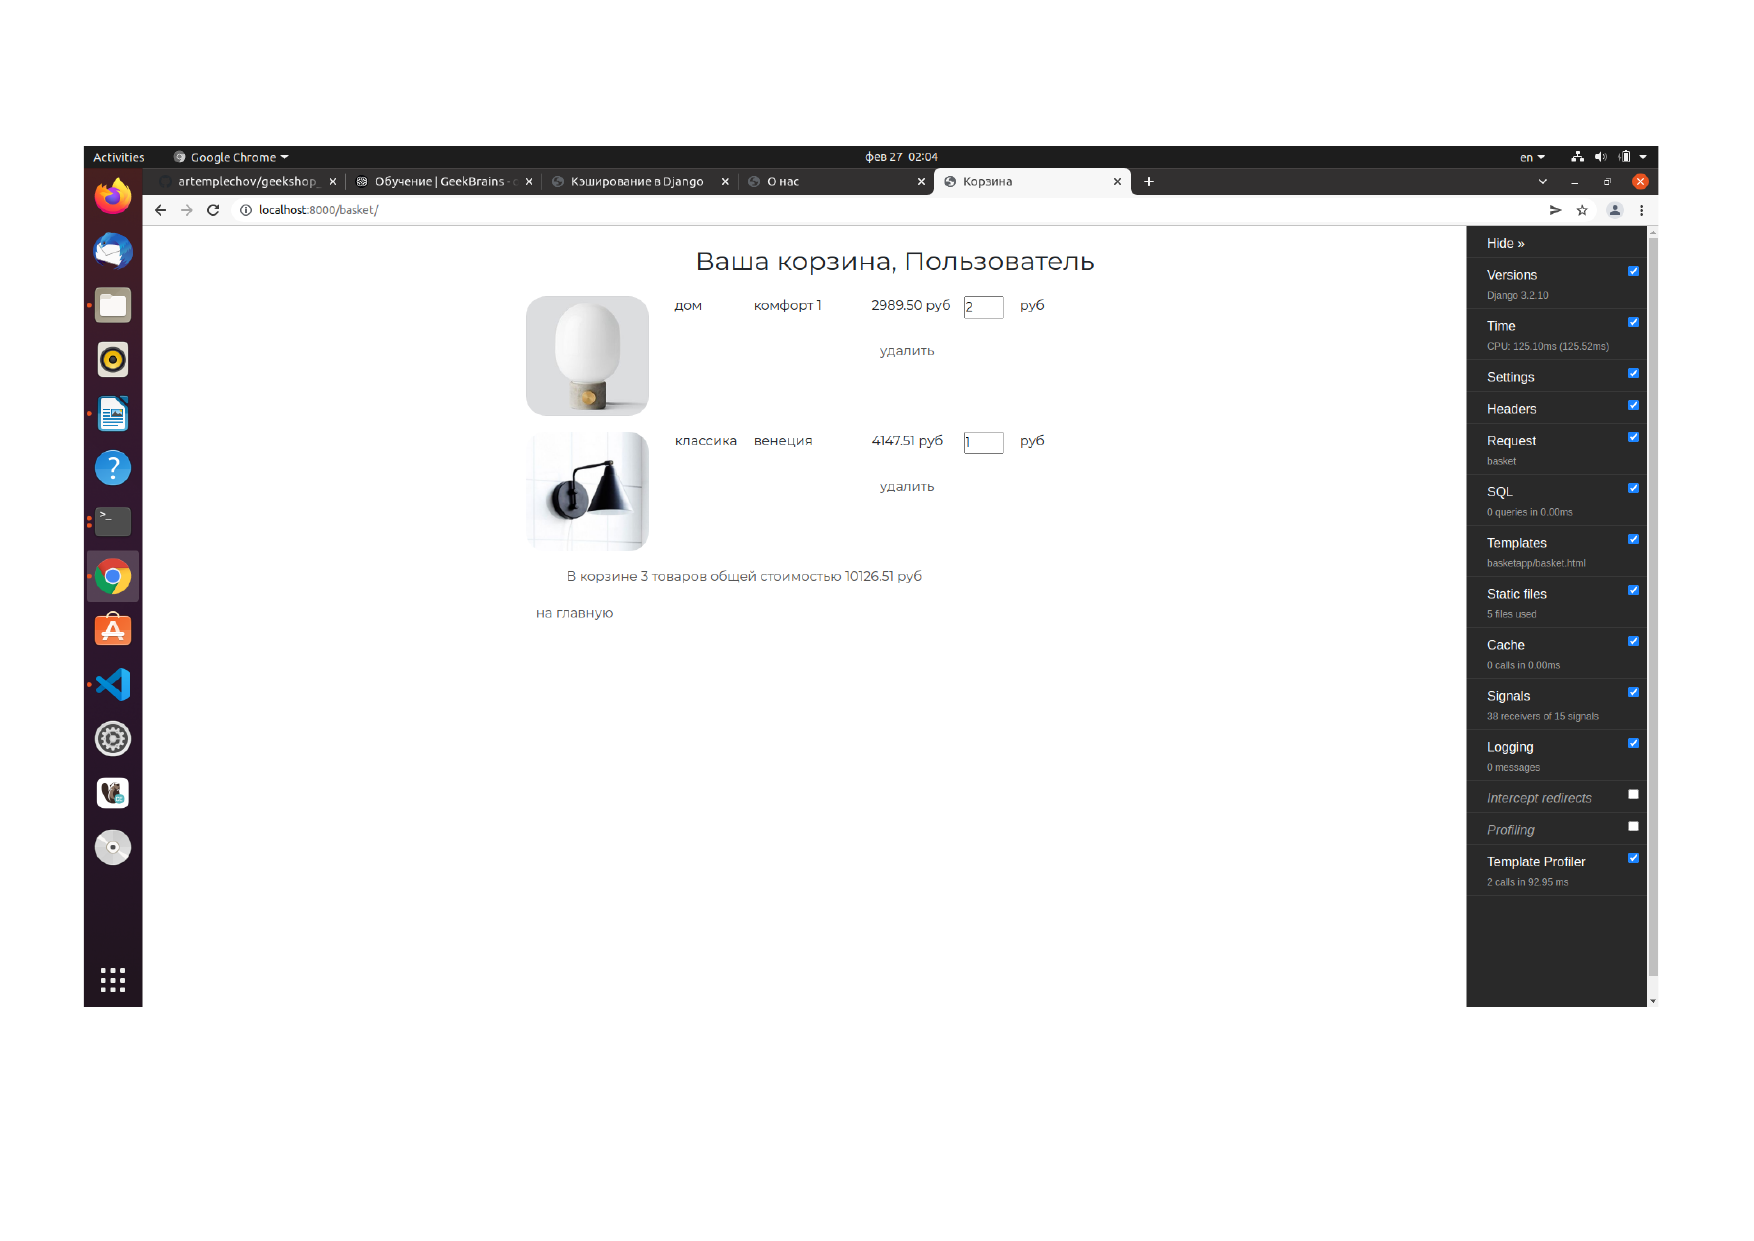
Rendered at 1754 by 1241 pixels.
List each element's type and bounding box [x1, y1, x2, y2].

picture [83, 146, 1659, 1007]
